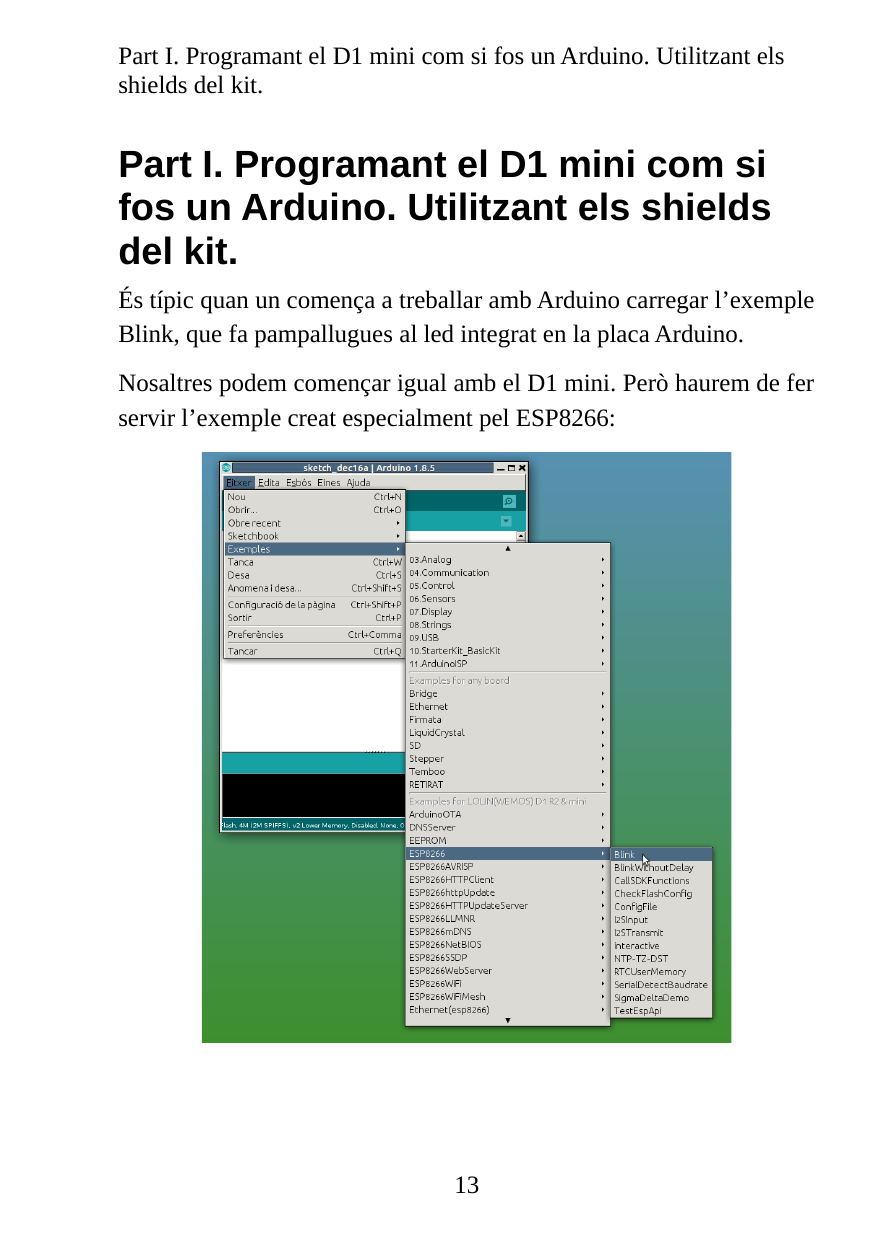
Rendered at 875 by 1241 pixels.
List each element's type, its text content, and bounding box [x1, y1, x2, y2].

picture [201, 452, 732, 1043]
text Nosaltres podem començar igual amb el D1 mini. Però haurem de fer servir l’exemple creat especialment pel ESP8266: [118, 368, 815, 432]
text És típic quan un comença a treballar amb Arduino carregar l’exemple Blink, que fa pampallugues al led integrat en la placa Arduino. [118, 285, 815, 348]
subtitle Part I. Programant el D1 mini com si fos un Arduino. Utilitzant els shields del kit. [118, 142, 815, 272]
